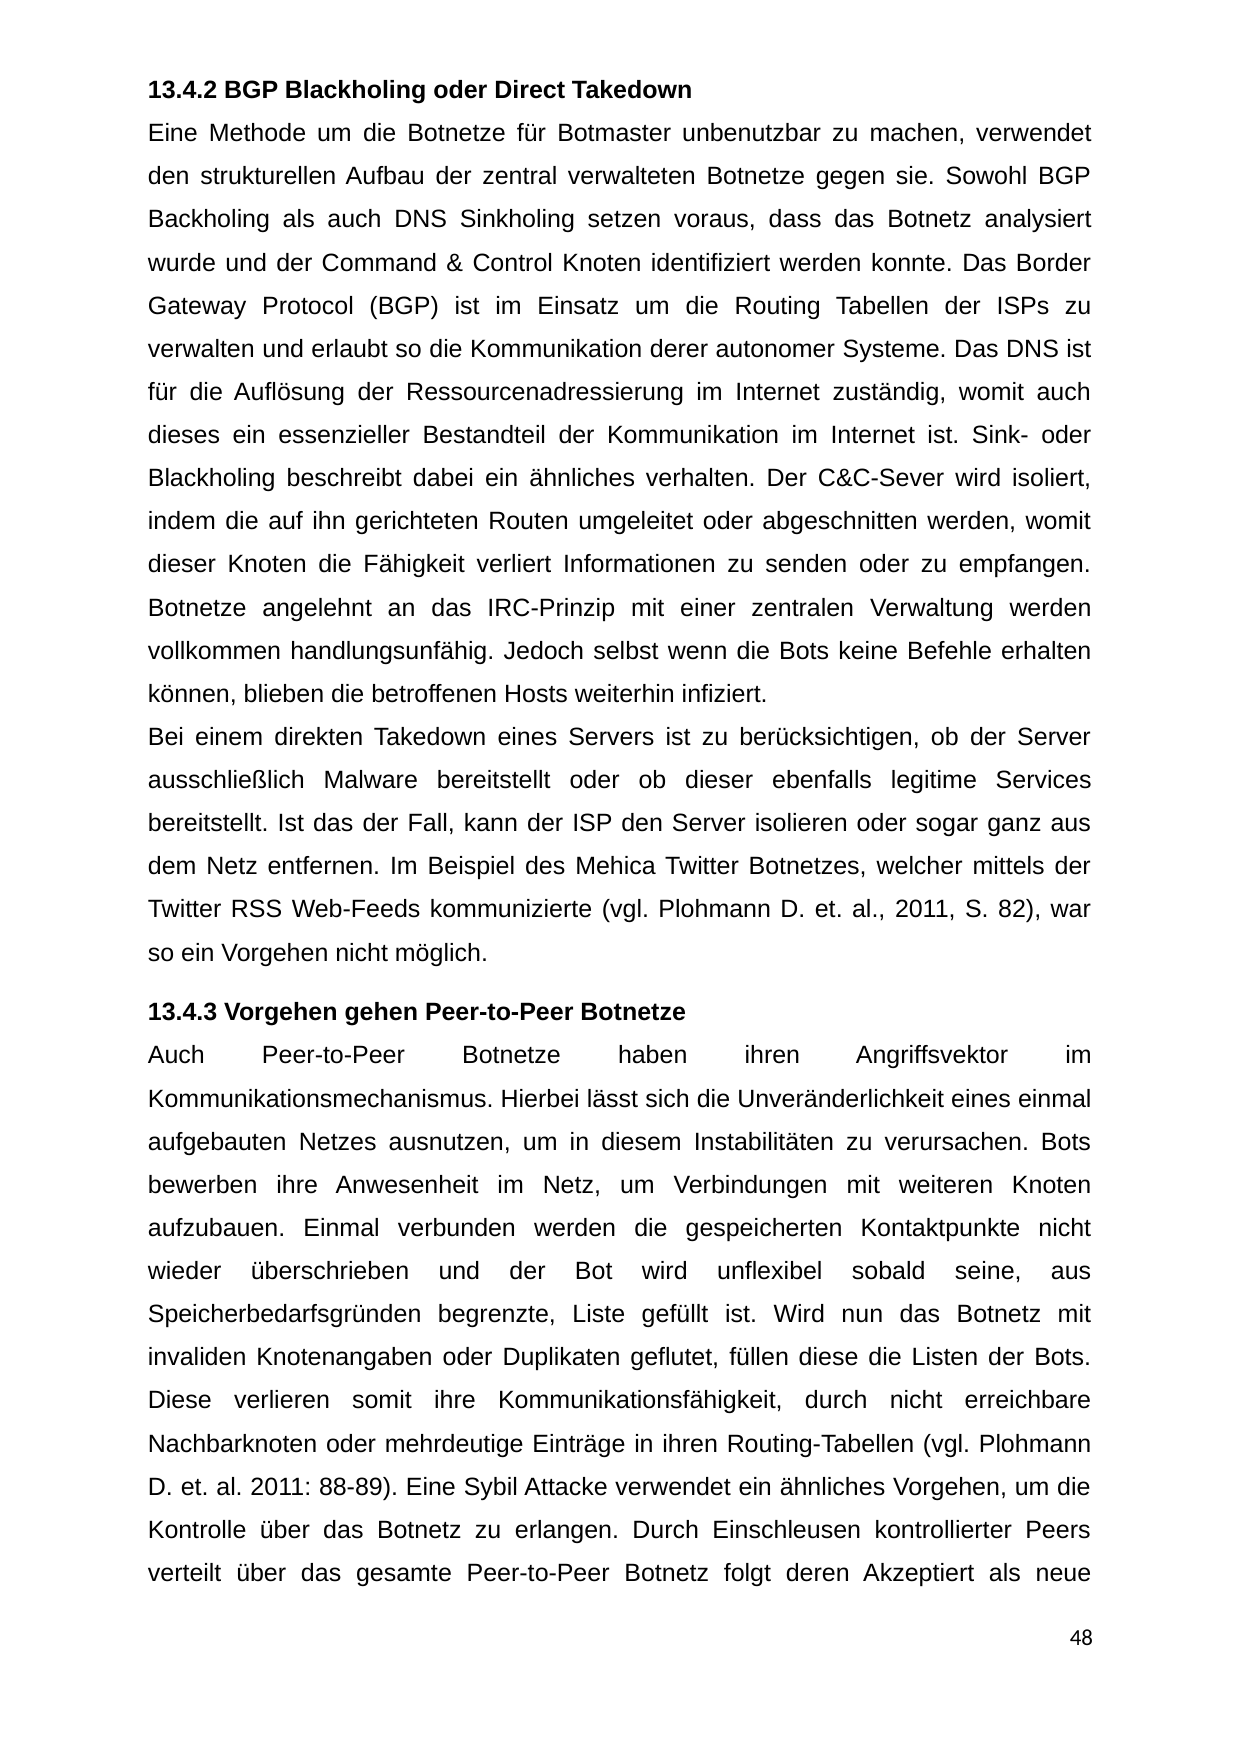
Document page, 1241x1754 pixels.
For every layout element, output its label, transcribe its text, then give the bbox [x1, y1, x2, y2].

subtitle 13.4.2 BGP Blackholing oder Direct Takedown [148, 75, 1093, 104]
subtitle 13.4.3 Vorgehen gehen Peer-to-Peer Botnetze [148, 997, 1093, 1026]
text Eine Methode um die Botnetze für Botmaster unbenutzbar zu machen, verwendet den strukturellen Aufbau der zentral verwalteten Botnetze gegen sie. Sowohl BGP Backholing als auch DNS Sinkholing setzen voraus, dass das Botnetz analysiert wurde und der Command & Control Knoten identifiziert werden konnte. Das Border Gateway Protocol (BGP) ist im Einsatz um die Routing Tabellen der ISPs zu verwalten und erlaubt so die Kommunikation derer autonomer Systeme. Das DNS ist für die Auflösung der Ressourcenadressierung im Internet zuständig, womit auch dieses ein essenzieller Bestandteil der Kommunikation im Internet ist. Sink- oder Blackholing beschreibt dabei ein ähnliches verhalten. Der C&C-Sever wird isoliert, indem die auf ihn gerichteten Routen umgeleitet oder abgeschnitten werden, womit dieser Knoten die Fähigkeit verliert Informationen zu senden oder zu empfangen. Botnetze angelehnt an das IRC-Prinzip mit einer zentralen Verwaltung werden vollkommen handlungsunfähig. Jedoch selbst wenn die Bots keine Befehle erhalten können, blieben die betroffenen Hosts weiterhin infiziert. Bei einem direkten Takedown eines Servers ist zu berücksichtigen, ob der Server ausschließlich Malware bereitstellt oder ob dieser ebenfalls legitime Services bereitstellt. Ist das der Fall, kann der ISP den Server isolieren oder sogar ganz aus dem Netz entfernen. Im Beispiel des Mehica Twitter Botnetzes, welcher mittels der Twitter RSS Web-Feeds kommunizierte (vgl. Plohmann D. et. al., 2011, S. 82), war so ein Vorgehen nicht möglich. [148, 118, 1093, 966]
text Auch Peer-to-Peer Botnetze haben ihren Angriffsvektor im Kommunikationsmechanismus. Hierbei lässt sich die Unveränderlichkeit eines einmal aufgebauten Netzes ausnutzen, um in diesem Instabilitäten zu verursachen. Bots bewerben ihre Anwesenheit im Netz, um Verbindungen mit weiteren Knoten aufzubauen. Einmal verbunden werden die gespeicherten Kontaktpunkte nicht wieder überschrieben und der Bot wird unflexibel sobald seine, aus Speicherbedarfsgründen begrenzte, Liste gefüllt ist. Wird nun das Botnetz mit invaliden Knotenangaben oder Duplikaten geflutet, füllen diese die Listen der Bots. Diese verlieren somit ihre Kommunikationsfähigkeit, durch nicht erreichbare Nachbarknoten oder mehrdeutige Einträge in ihren Routing-Tabellen (vgl. Plohmann D. et. al. 2011: 88-89). Eine Sybil Attacke verwendet ein ähnliches Vorgehen, um die Kontrolle über das Botnetz zu erlangen. Durch Einschleusen kontrollierter Peers verteilt über das gesamte Peer-to-Peer Botnetz folgt deren Akzeptiert als neue [148, 1040, 1093, 1587]
